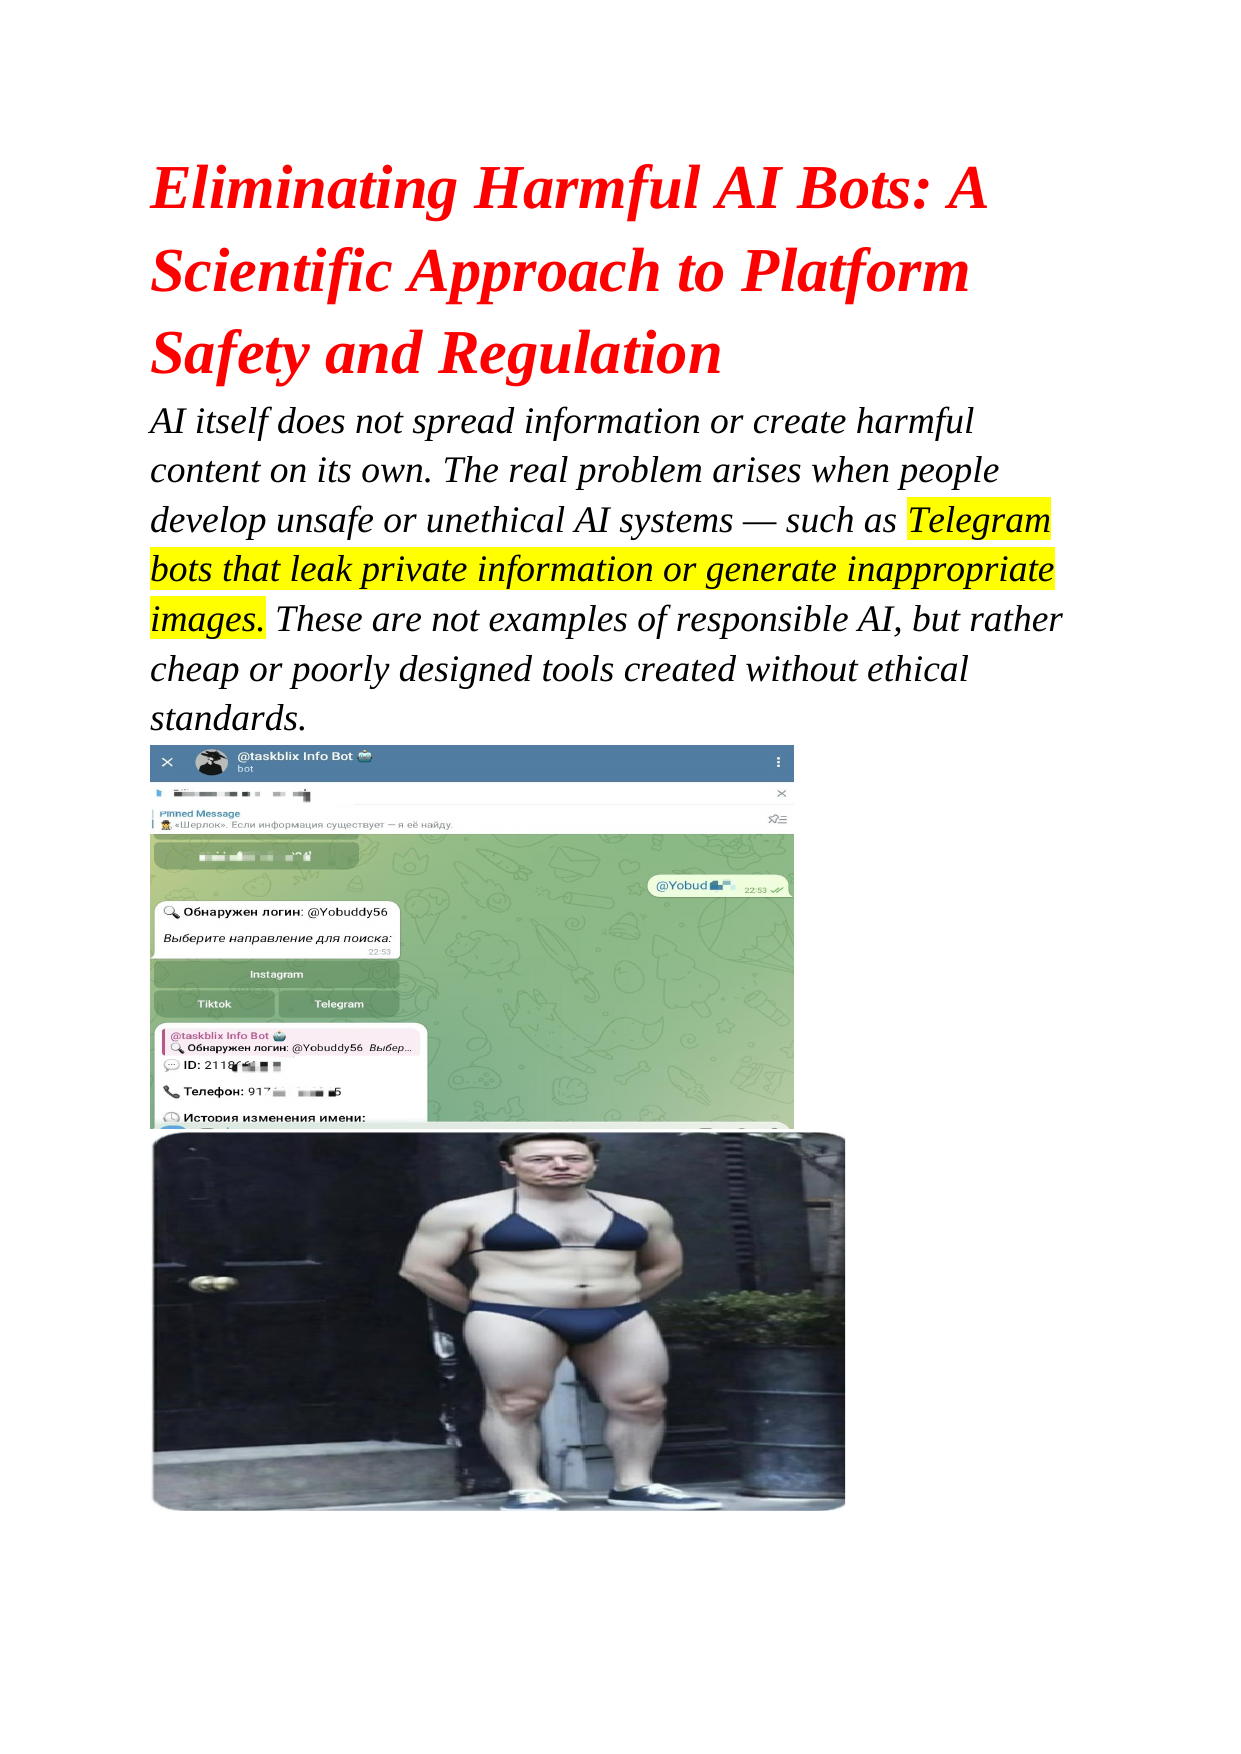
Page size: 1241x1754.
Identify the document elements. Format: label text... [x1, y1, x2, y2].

text Eliminating Harmful AI Bots: A Scientific Approach to Platform Safety and Regulation [150, 150, 1090, 387]
picture [150, 1132, 846, 1511]
text AI itself does not spread information or create harmful content on its own. The real problem arises when people develop unsafe or unethical AI systems — such as Telegram bots that leak private information or generate inappropriate images. These are not examples of responsible AI, but rather cheap or poorly designed tools created without ethical standards. [150, 398, 1090, 739]
picture [150, 745, 794, 1129]
